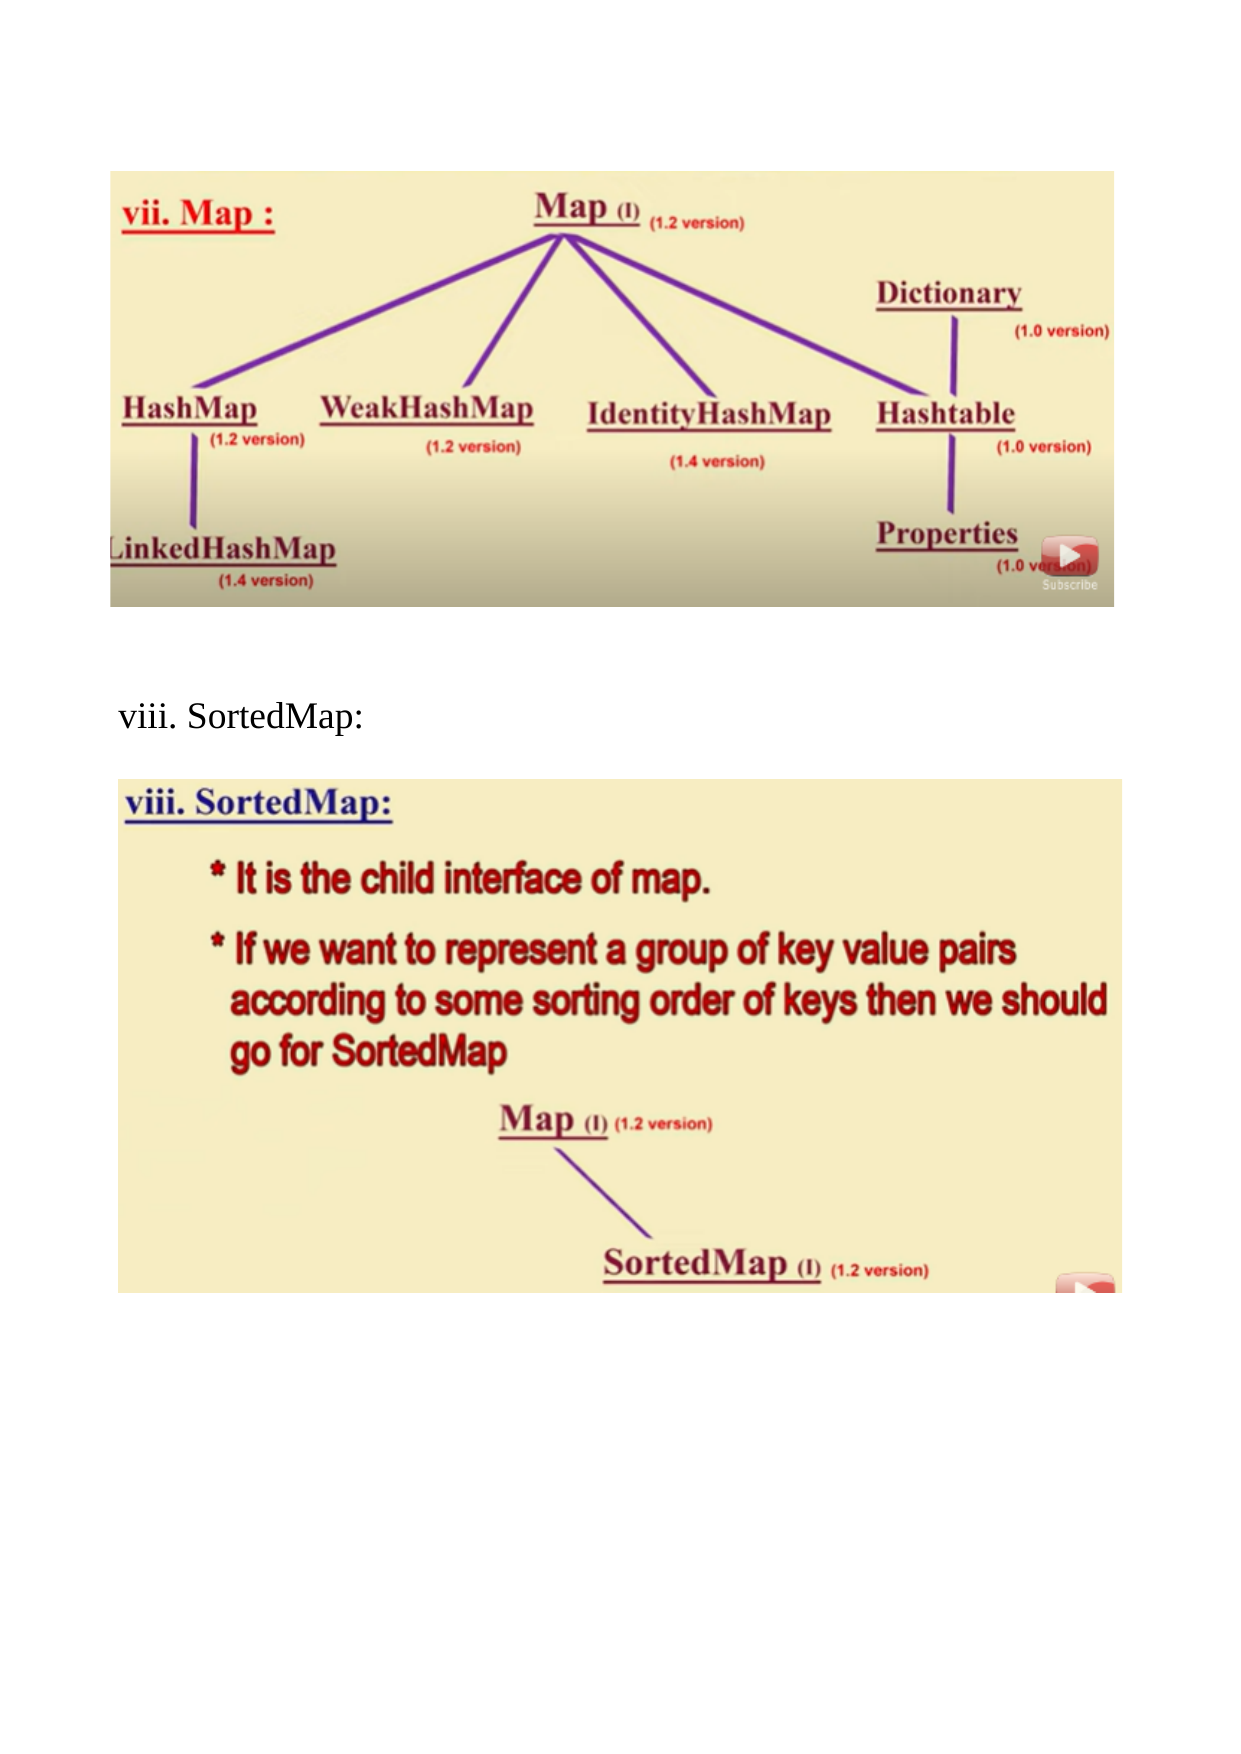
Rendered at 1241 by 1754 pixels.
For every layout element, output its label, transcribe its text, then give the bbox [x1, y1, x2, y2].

picture [110, 171, 1115, 607]
text viii. SortedMap: [118, 693, 1122, 736]
picture [118, 779, 1123, 1293]
